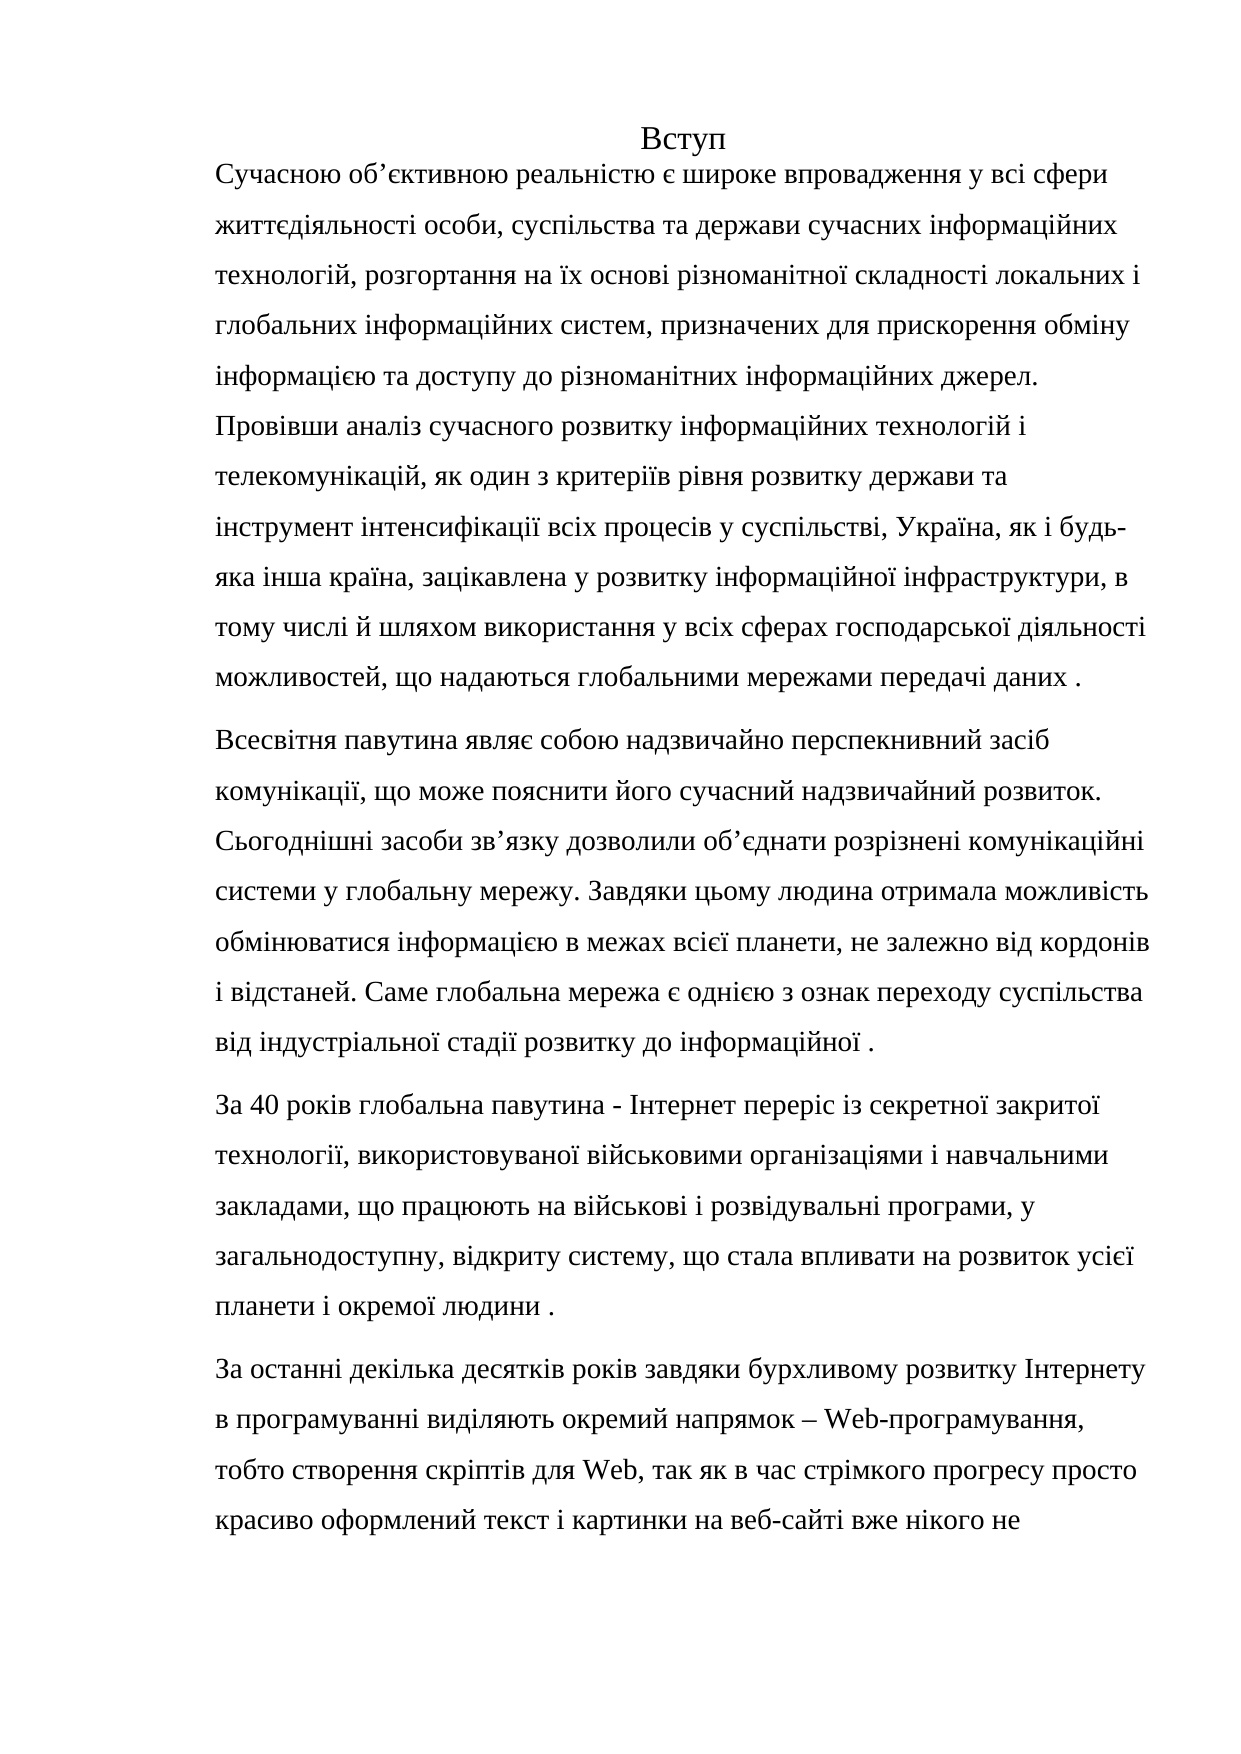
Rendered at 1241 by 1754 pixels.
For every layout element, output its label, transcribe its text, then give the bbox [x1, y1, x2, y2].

text Всесвітня павутина являє собою надзвичайно перспекнивний засіб комунікації, що може пояснити його сучасний надзвичайний розвиток. Сьогоднішні засоби зв’язку дозволили об’єднати розрізнені комунікаційні системи у глобальну мережу. Завдяки цьому людина отримала можливість обмінюватися інформацією в межах всієї планети, не залежно від кордонів і відстаней. Саме глобальна мережа є однією з ознак переходу суспільства від індустріальної стадії розвитку до інформаційної . [215, 722, 1152, 1058]
text Вступ [215, 118, 1152, 156]
text Сучасною об’єктивною реальністю є широке впровадження у всі сфери життєдіяльності особи, суспільства та держави сучасних інформаційних технологій, розгортання на їх основі різноманітної складності локальних і глобальних інформаційних систем, призначених для прискорення обміну інформацією та доступу до різноманітних інформаційних джерел. Провівши аналіз сучасного розвитку інформаційних технологій і телекомунікацій, як один з критеріїв рівня розвитку держави та інструмент інтенсифікації всіх процесів у суспільстві, Україна, як і будь-яка інша країна, зацікавлена у розвитку інформаційної інфраструктури, в тому числі й шляхом використання у всіх сферах господарської діяльності можливостей, що надаються глобальними мережами передачі даних . [215, 156, 1152, 693]
text За останні декілька десятків років завдяки бурхливому розвитку Інтернету в програмуванні виділяють окремий напрямок – Web-програмування, тобто створення скріптів для Web, так як в час стрімкого прогресу просто красиво оформлений текст і картинки на веб-сайті вже нікого не [215, 1351, 1152, 1536]
text За 40 років глобальна павутина - Інтернет переріс із секретної закритої технології, використовуваної військовими організаціями і навчальними закладами, що працюють на військові і розвідувальні програми, у загальнодоступну, відкриту систему, що стала впливати на розвиток усієї планети і окремої людини . [215, 1087, 1152, 1322]
